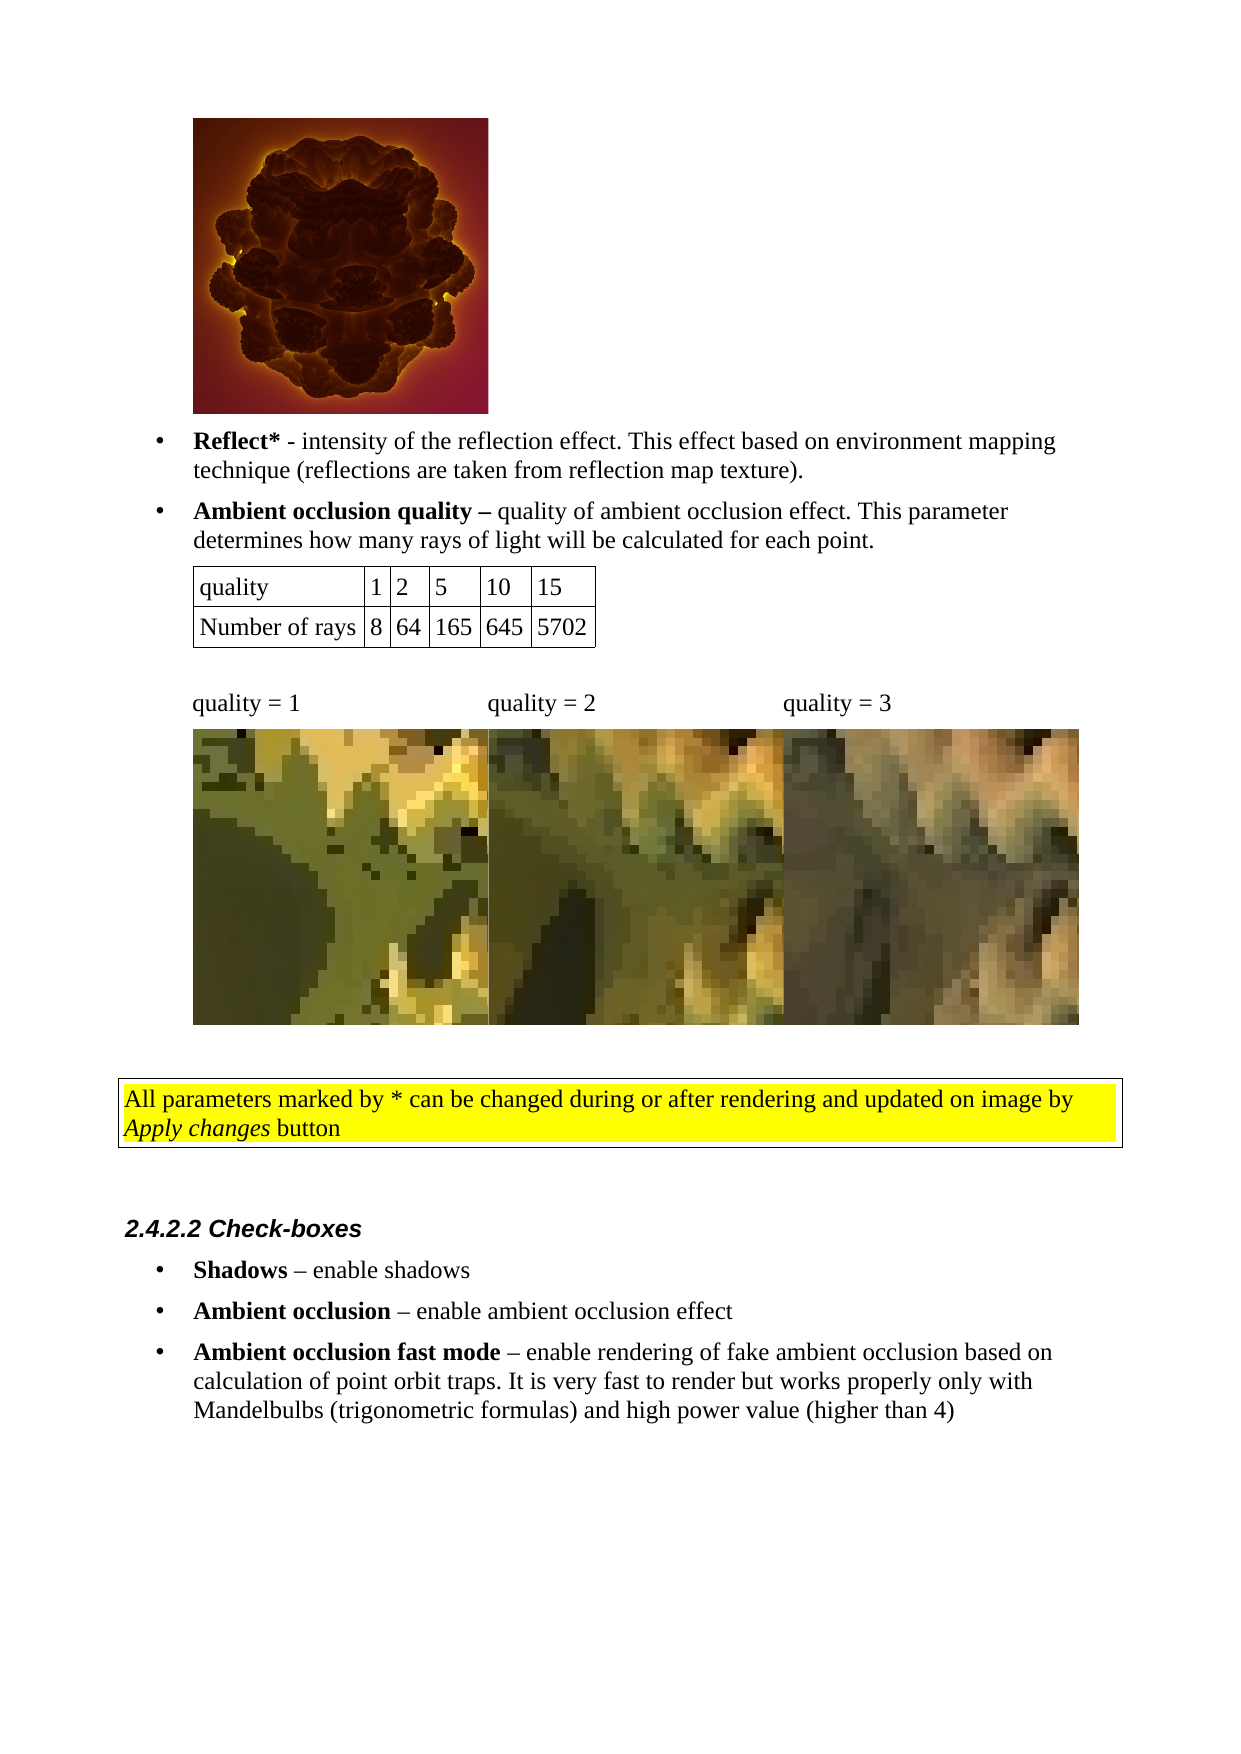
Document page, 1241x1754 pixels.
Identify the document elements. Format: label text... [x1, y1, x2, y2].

table_cell 5702 [532, 607, 595, 647]
text quality = 1 quality = 2 quality = 3 [118, 688, 1122, 717]
list Shadows – enable shadows [156, 1255, 1122, 1283]
table_cell Number of rays [194, 607, 364, 647]
list Ambient occlusion – enable ambient occlusion effect [156, 1296, 1122, 1325]
table_cell 64 [391, 607, 429, 647]
picture [193, 729, 1079, 1025]
subtitle Check-boxes [118, 1214, 1122, 1242]
table_header 5 [430, 567, 480, 606]
table_header 1 [365, 567, 390, 606]
table_header 15 [532, 567, 595, 606]
table_header 10 [481, 567, 531, 606]
list Ambient occlusion quality – quality of ambient occlusion effect. This parameter determines how many rays of light will be calculated for each point. [156, 496, 1122, 553]
list Reflect* - intensity of the reflection effect. This effect based on environment mapping technique (reflections are taken from reflection map texture). [156, 426, 1122, 483]
table_header quality [194, 567, 364, 606]
table_header 2 [391, 567, 429, 606]
table_cell 645 [481, 607, 531, 647]
picture [193, 118, 489, 414]
table_cell 165 [430, 607, 480, 647]
table_cell 8 [365, 607, 390, 647]
list Ambient occlusion fast mode – enable rendering of fake ambient occlusion based on calculation of point orbit traps. It is very fast to render but works properly only with Mandelbulbs (trigonometric formulas) and high power value (higher than 4) [156, 1337, 1122, 1423]
table_header All parameters marked by * can be changed during or after rendering and updated on image by Apply changes button [119, 1079, 1122, 1147]
